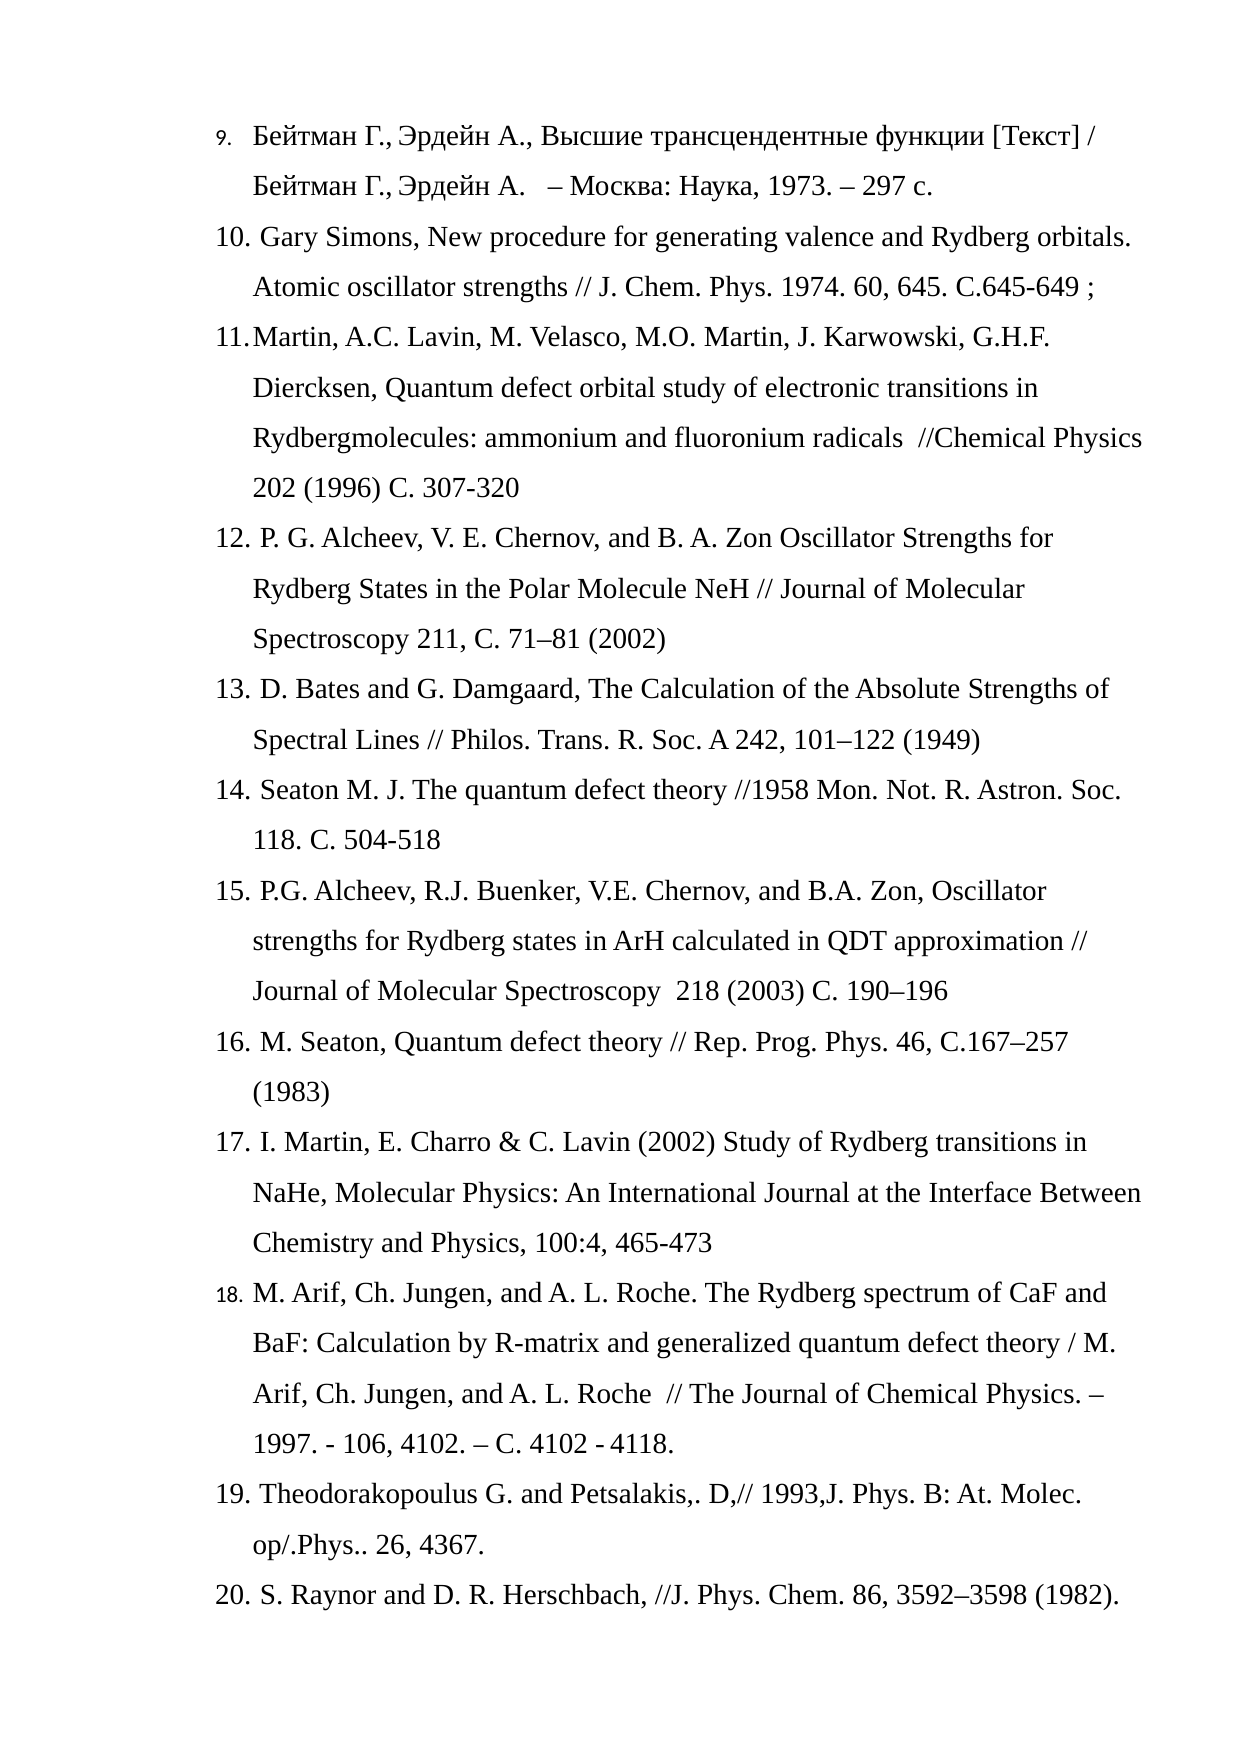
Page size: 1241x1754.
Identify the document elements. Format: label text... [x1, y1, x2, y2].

list P.G. Alcheev, R.J. Buenker, V.E. Chernov, and B.A. Zon, Oscillator strengths for Rydberg states in ArH calculated in QDT approximation // Journal of Molecular Spectroscopy 218 (2003) C. 190–196 [215, 873, 1152, 1007]
list D. Bates and G. Damgaard, The Calculation of the Absolute Strengths of Spectral Lines // Philos. Trans. R. Soc. A 242, 101–122 (1949) [215, 672, 1152, 755]
list Theodorakopoulus G. and Petsalakis,. D,// 1993,J. Phys. B: At. Molec. op/.Phys.. 26, 4367. [215, 1477, 1152, 1560]
list M. Seaton, Quantum defect theory // Rep. Prog. Phys. 46, C.167–257 (1983) [215, 1024, 1152, 1108]
list M. Arif, Ch. Jungen, and A. L. Roche. The Rydberg spectrum of CaF and BaF: Calculation by R-matrix and generalized quantum defect theory / M. Arif, Ch. Jungen, and A. L. Roche // The Journal of Chemical Physics. – 1997. - 106, 4102. – С. 4102 - 4118. [215, 1275, 1152, 1460]
list Бейтман Г., Эрдейн А., Высшие трансцендентные функции [Текст] / Бейтман Г., Эрдейн А. – Москва: Наука, 1973. – 297 с. [215, 118, 1152, 202]
list Gary Simons, New procedure for generating valence and Rydberg orbitals. Atomic oscillator strengths // J. Chem. Phys. 1974. 60, 645. C.645-649 ; [215, 219, 1152, 303]
list I. Martin, E. Charro & C. Lavin (2002) Study of Rydberg transitions in NaHe, Molecular Physics: An International Journal at the Interface Between Chemistry and Physics, 100:4, 465-473 [215, 1124, 1152, 1258]
list Martin, A.C. Lavin, M. Velasco, M.O. Martin, J. Karwowski, G.H.F. Diercksen, Quantum defect orbital study of electronic transitions in Rydbergmolecules: ammonium and fluoronium radicals //Chemical Physics 202 (1996) C. 307-320 [215, 319, 1152, 504]
list S. Raynor and D. R. Herschbach, //J. Phys. Chem. 86, 3592–3598 (1982). [215, 1577, 1152, 1611]
list Seaton M. J. The quantum defect theory //1958 Mon. Not. R. Astron. Soc. 118. C. 504-518 [215, 772, 1152, 856]
list P. G. Alcheev, V. E. Chernov, and B. A. Zon Oscillator Strengths for Rydberg States in the Polar Molecule NeH // Journal of Molecular Spectroscopy 211, C. 71–81 (2002) [215, 521, 1152, 655]
